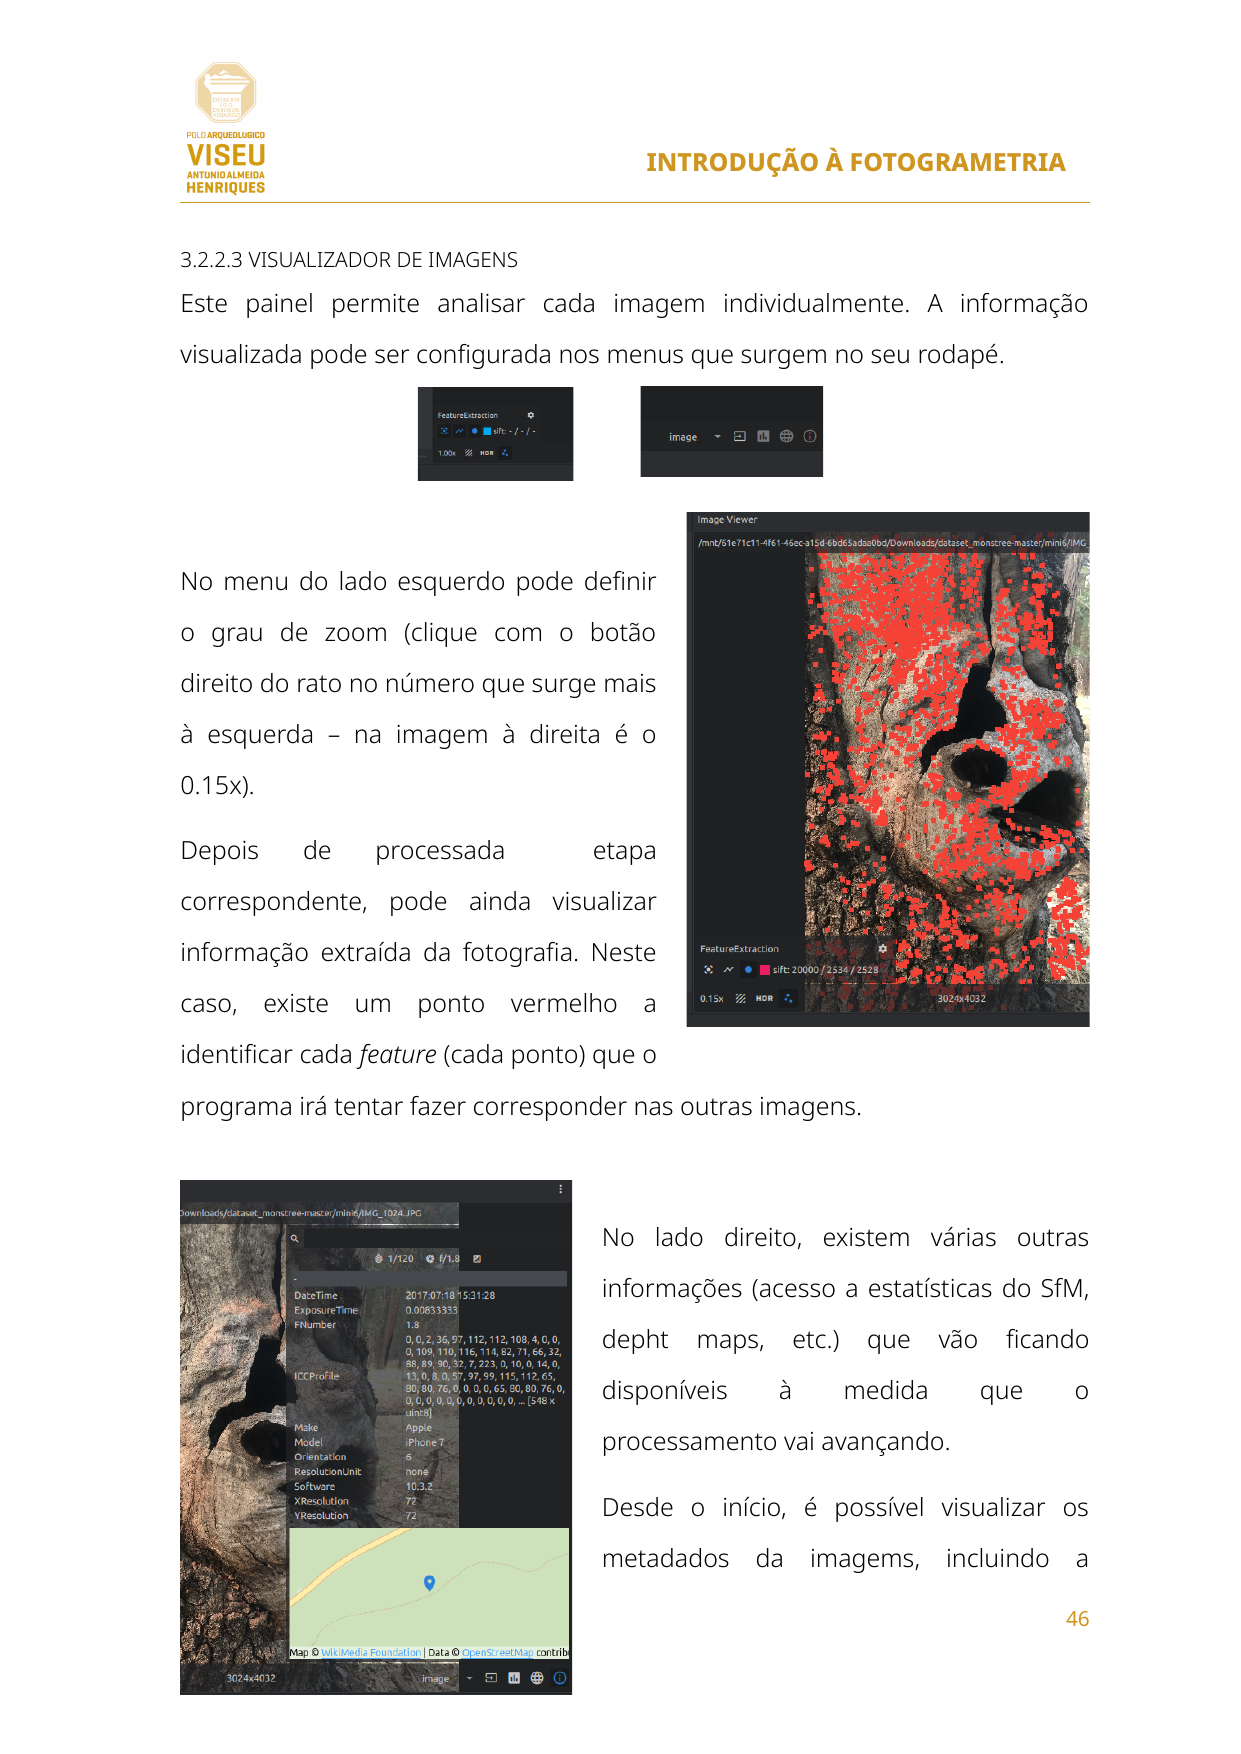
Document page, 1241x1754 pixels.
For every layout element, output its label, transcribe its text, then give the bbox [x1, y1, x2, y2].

subtitle 3.2.2.3 Visualizador de imagens [180, 245, 1090, 273]
text No menu do lado esquerdo pode definir o grau de zoom (clique com o botão direito do rato no número que surge mais à esquerda – na imagem à direita é o 0.15x). [180, 563, 686, 801]
picture [180, 1180, 573, 1695]
picture [184, 54, 300, 202]
text Depois de processada etapa correspondente, pode ainda visualizar informação extraída da fotografia. Neste caso, existe um ponto vermelho a identificar cada feature (cada ponto) que o programa irá tentar fazer corresponder nas outras imagens. [180, 833, 1090, 1122]
text Este painel permite analisar cada imagem individualmente. A informação visualizada pode ser configurada nos menus que surgem no seu rodapé. [180, 286, 1090, 371]
picture [417, 387, 574, 481]
text No lado direito, existem várias outras informações (acesso a estatísticas do SfM, depht maps, etc.) que vão ficando disponíveis à medida que o processamento vai avançando. [573, 1219, 1090, 1458]
picture [686, 512, 1090, 1027]
picture [640, 386, 824, 477]
text Desde o início, é possível visualizar os metadados da imagems, incluindo a [573, 1489, 1090, 1574]
